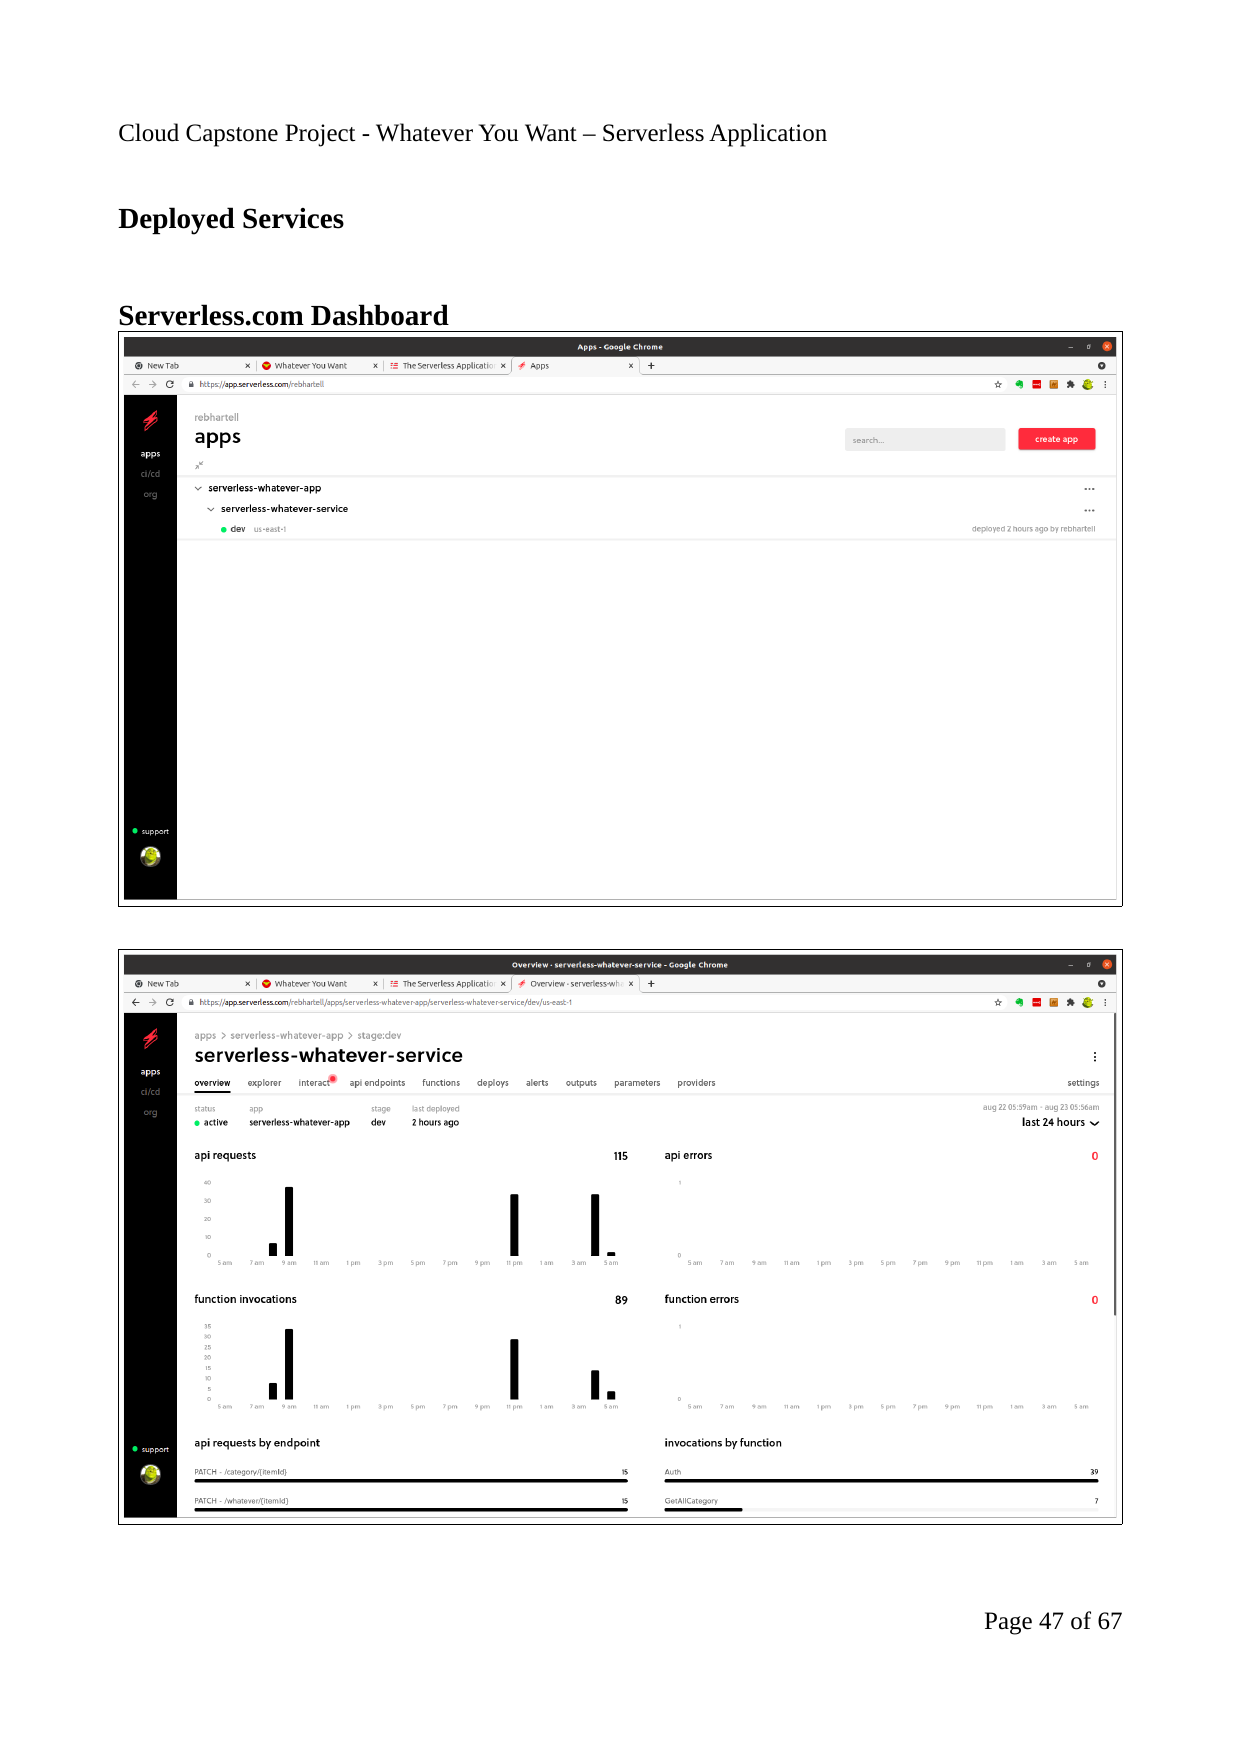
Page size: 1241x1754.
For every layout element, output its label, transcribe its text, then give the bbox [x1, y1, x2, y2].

table_header [119, 950, 1122, 1523]
subtitle Serverless.com Dashboard [118, 298, 1122, 331]
table_header [119, 332, 1122, 906]
picture [123, 337, 1117, 900]
subtitle Deployed Services [118, 201, 1122, 235]
picture [123, 954, 1117, 1518]
